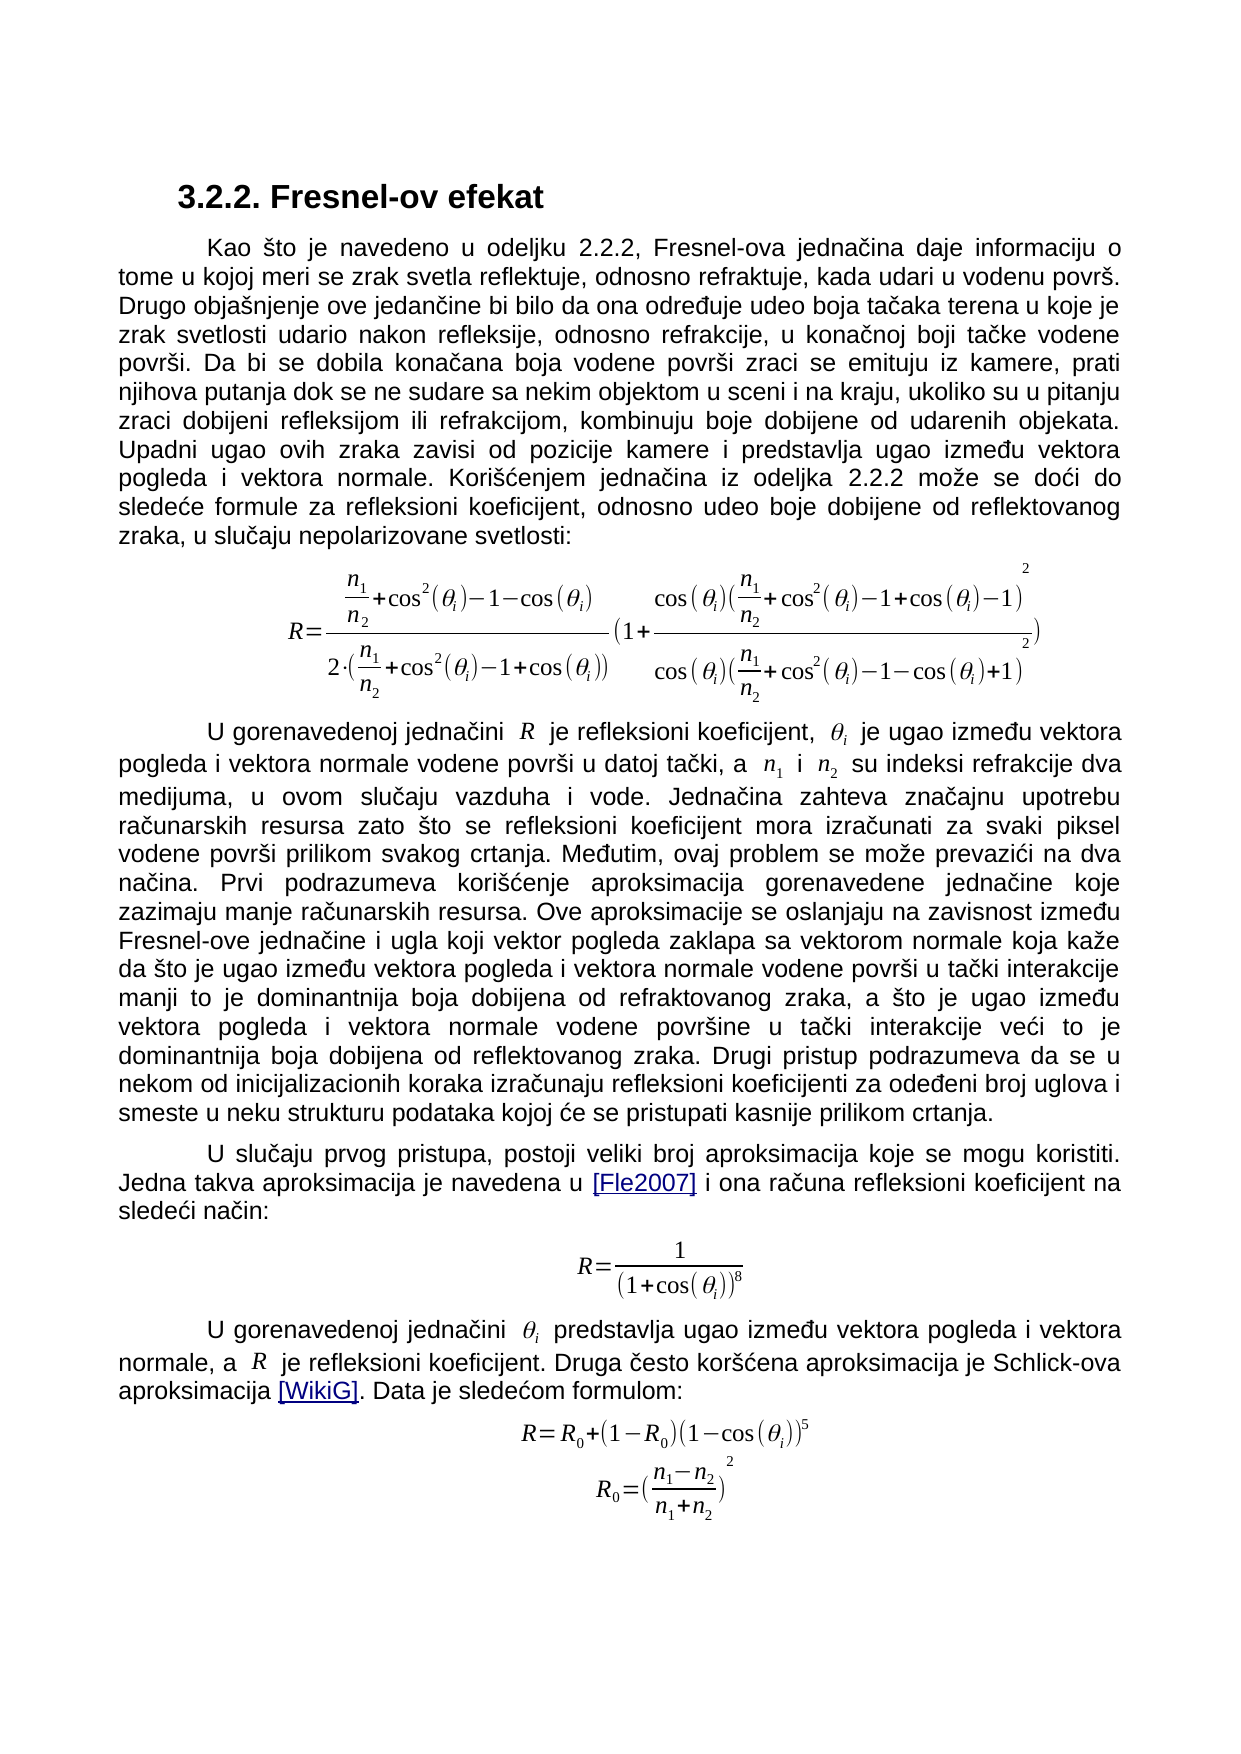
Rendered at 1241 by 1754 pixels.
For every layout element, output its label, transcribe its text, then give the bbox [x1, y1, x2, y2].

text Kao što je navedeno u odeljku 2.2.2, Fresnel-ova jednačina daje informaciju o tome u kojoj meri se zrak svetla reflektuje, odnosno refraktuje, kada udari u vodenu površ. Drugo objašnjenje ove jedančine bi bilo da ona određuje udeo boja tačaka terena u koje je zrak svetlosti udario nakon refleksije, odnosno refrakcije, u konačnoj boji tačke vodene površi. Da bi se dobila konačana boja vodene površi zraci se emituju iz kamere, prati njihova putanja dok se ne sudare sa nekim objektom u sceni i na kraju, ukoliko su u pitanju zraci dobijeni refleksijom ili refrakcijom, kombinuju boje dobijene od udarenih objekata. Upadni ugao ovih zraka zavisi od pozicije kamere i predstavlja ugao između vektora pogleda i vektora normale. Korišćenjem jednačina iz odeljka 2.2.2 može se doći do sledeće formule za refleksioni koeficijent, odnosno udeo boje dobijene od reflektovanog zraka, u slučaju nepolarizovane svetlosti: [118, 233, 1122, 549]
text U gorenavedenoj jednačini je refleksioni koeficijent, je ugao između vektora pogleda i vektora normale vodene površi u datoj tački, a i su indeksi refrakcije dva medijuma, u ovom slučaju vazduha i vode. Jednačina zahteva značajnu upotrebu računarskih resursa zato što se refleksioni koeficijent mora izračunati za svaki piksel vodene površi prilikom svakog crtanja. Međutim, ovaj problem se može prevazići na dva načina. Prvi podrazumeva korišćenje aproksimacija gorenavedene jednačine koje zazimaju manje računarskih resursa. Ove aproksimacije se oslanjaju na zavisnost između Fresnel-ove jednačine i ugla koji vektor pogleda zaklapa sa vektorom normale koja kaže da što je ugao između vektora pogleda i vektora normale vodene površi u tački interakcije manji to je dominantnija boja dobijena od refraktovanog zraka, a što je ugao između vektora pogleda i vektora normale vodene površine u tački interakcije veći to je dominantnija boja dobijena od reflektovanog zraka. Drugi pristup podrazumeva da se u nekom od inicijalizacionih koraka izračunaju refleksioni koeficijenti za odeđeni broj uglova i smeste u neku strukturu podataka kojoj će se pristupati kasnije prilikom crtanja. [118, 717, 1122, 1127]
text U gorenavedenoj jednačini predstavlja ugao između vektora pogleda i vektora normale, a je refleksioni koeficijent. Druga često koršćena aproksimacija je Schlick-ova aproksimacija [WikiG]. Data je sledećom formulom: [118, 1315, 1122, 1405]
subtitle Fresnel-ov efekat [177, 177, 1122, 216]
text U slučaju prvog pristupa, postoji veliki broj aproksimacija koje se mogu koristiti. Jedna takva aproksimacija je navedena u [Fle2007] i ona računa refleksioni koeficijent na sledeći način: [118, 1139, 1122, 1225]
